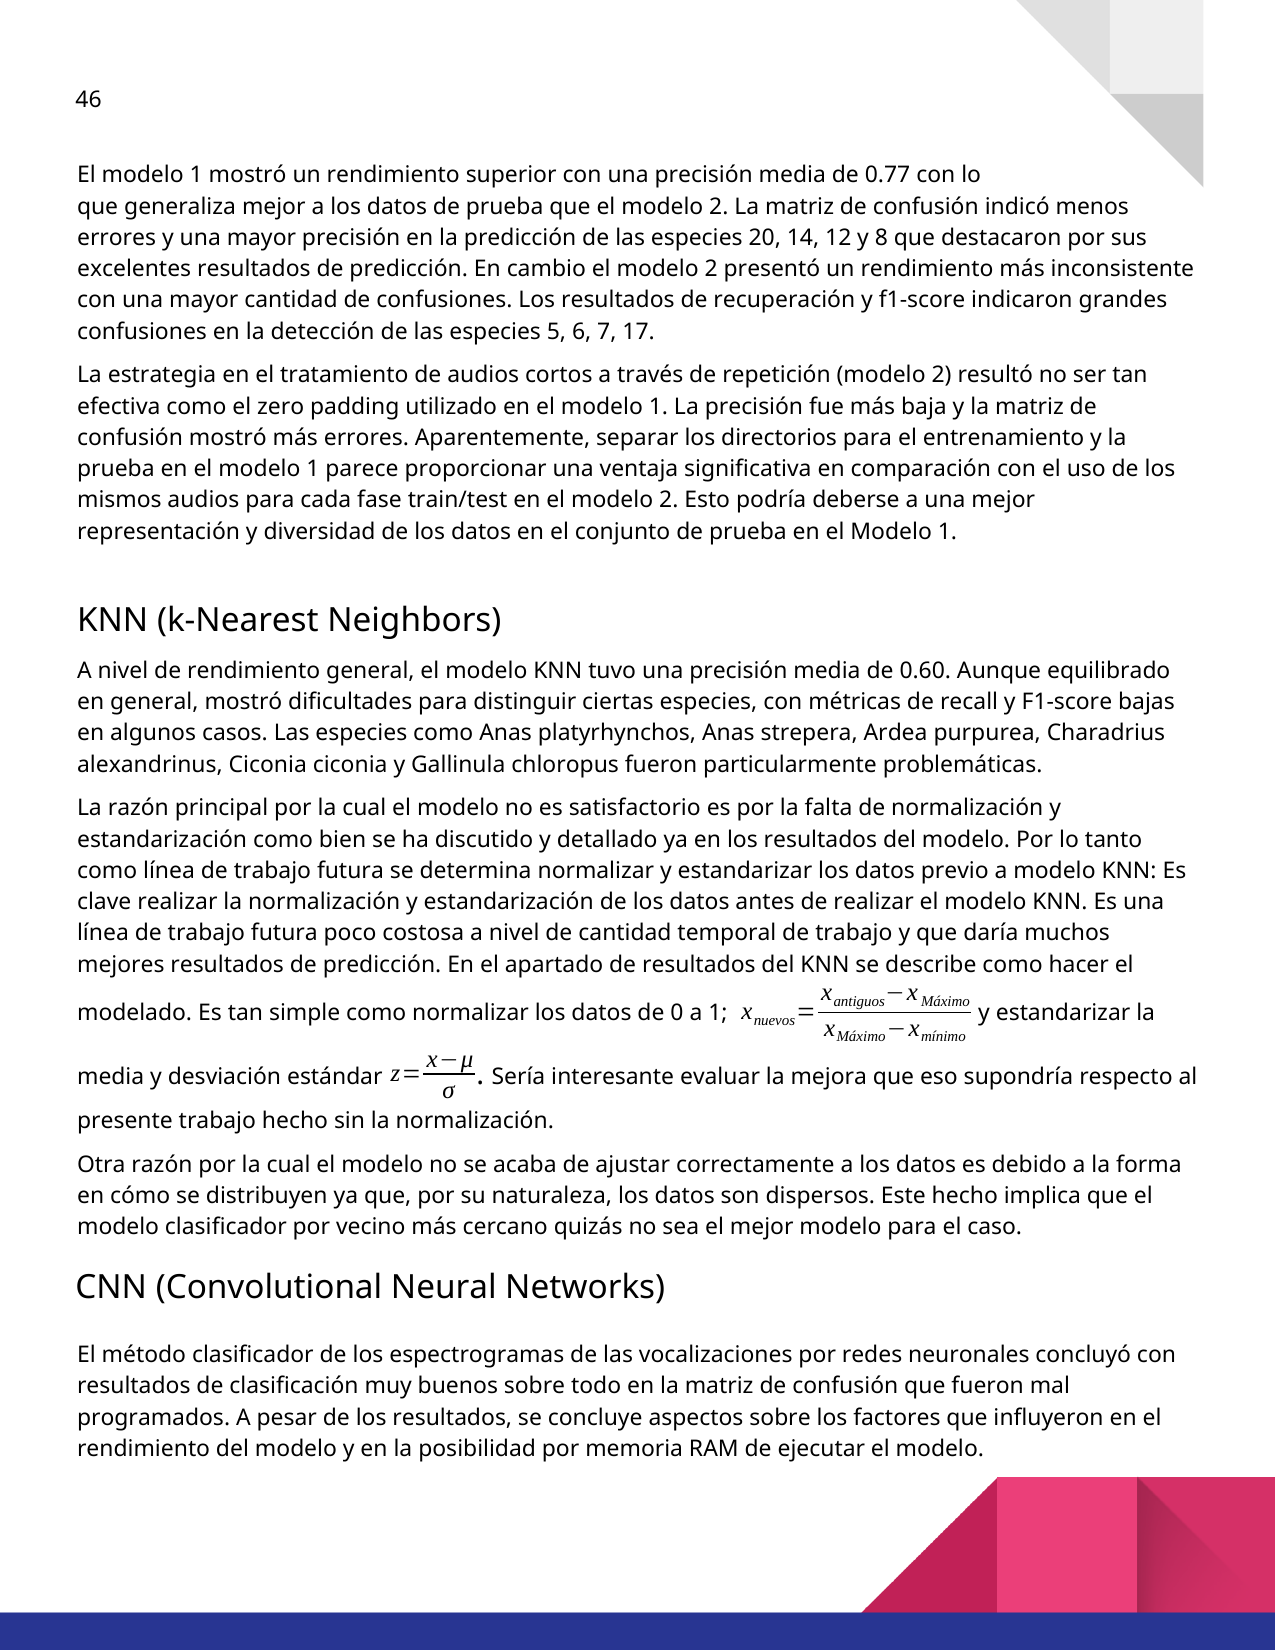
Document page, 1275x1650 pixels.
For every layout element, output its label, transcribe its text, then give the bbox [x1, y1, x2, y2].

text Otra razón por la cual el modelo no se acaba de ajustar correctamente a los datos es debido a la forma en cómo se distribuyen ya que, por su naturaleza, los datos son dispersos. Este hecho implica que el modelo clasificador por vecino más cercano quizás no sea el mejor modelo para el caso. [77, 1148, 1198, 1242]
text La razón principal por la cual el modelo no es satisfactorio es por la falta de normalización y estandarización como bien se ha discutido y detallado ya en los resultados del modelo. Por lo tanto como línea de trabajo futura se determina normalizar y estandarizar los datos previo a modelo KNN: Es clave realizar la normalización y estandarización de los datos antes de realizar el modelo KNN. Es una línea de trabajo futura poco costosa a nivel de cantidad temporal de trabajo y que daría muchos mejores resultados de predicción. En el apartado de resultados del KNN se describe como hacer el modelado. Es tan simple como normalizar los datos de 0 a 1; y estandarizar la media y desviación estándar . Sería interesante evaluar la mejora que eso supondría respecto al presente trabajo hecho sin la normalización. [77, 791, 1198, 1135]
text CNN (Convolutional Neural Networks) [75, 1262, 1198, 1308]
picture [0, 1475, 1275, 1650]
picture [1015, 0, 1204, 188]
text El método clasificador de los espectrogramas de las vocalizaciones por redes neuronales concluyó con resultados de clasificación muy buenos sobre todo en la matriz de confusión que fueron mal programados. A pesar de los resultados, se concluye aspectos sobre los factores que influyeron en el rendimiento del modelo y en la posibilidad por memoria RAM de ejecutar el modelo. [77, 1338, 1198, 1463]
text El modelo 1 mostró un rendimiento superior con una precisión media de 0.77 con lo que generaliza mejor a los datos de prueba que el modelo 2. La matriz de confusión indicó menos errores y una mayor precisión en la predicción de las especies 20, 14, 12 y 8 que destacaron por sus excelentes resultados de predicción. En cambio el modelo 2 presentó un rendimiento más inconsistente con una mayor cantidad de confusiones. Los resultados de recuperación y f1-score indicaron grandes confusiones en la detección de las especies 5, 6, 7, 17. [77, 158, 1198, 346]
subtitle KNN (k-Nearest Neighbors) [77, 596, 1198, 641]
text A nivel de rendimiento general, el modelo KNN tuvo una precisión media de 0.60. Aunque equilibrado en general, mostró dificultades para distinguir ciertas especies, con métricas de recall y F1-score bajas en algunos casos. Las especies como Anas platyrhynchos, Anas strepera, Ardea purpurea, Charadrius alexandrinus, Ciconia ciconia y Gallinula chloropus fueron particularmente problemáticas. [77, 654, 1198, 779]
text La estrategia en el tratamiento de audios cortos a través de repetición (modelo 2) resultó no ser tan efectiva como el zero padding utilizado en el modelo 1. La precisión fue más baja y la matriz de confusión mostró más errores. Aparentemente, separar los directorios para el entrenamiento y la prueba en el modelo 1 parece proporcionar una ventaja significativa en comparación con el uso de los mismos audios para cada fase train/test en el modelo 2. Esto podría deberse a una mejor representación y diversidad de los datos en el conjunto de prueba en el Modelo 1. [77, 358, 1198, 546]
